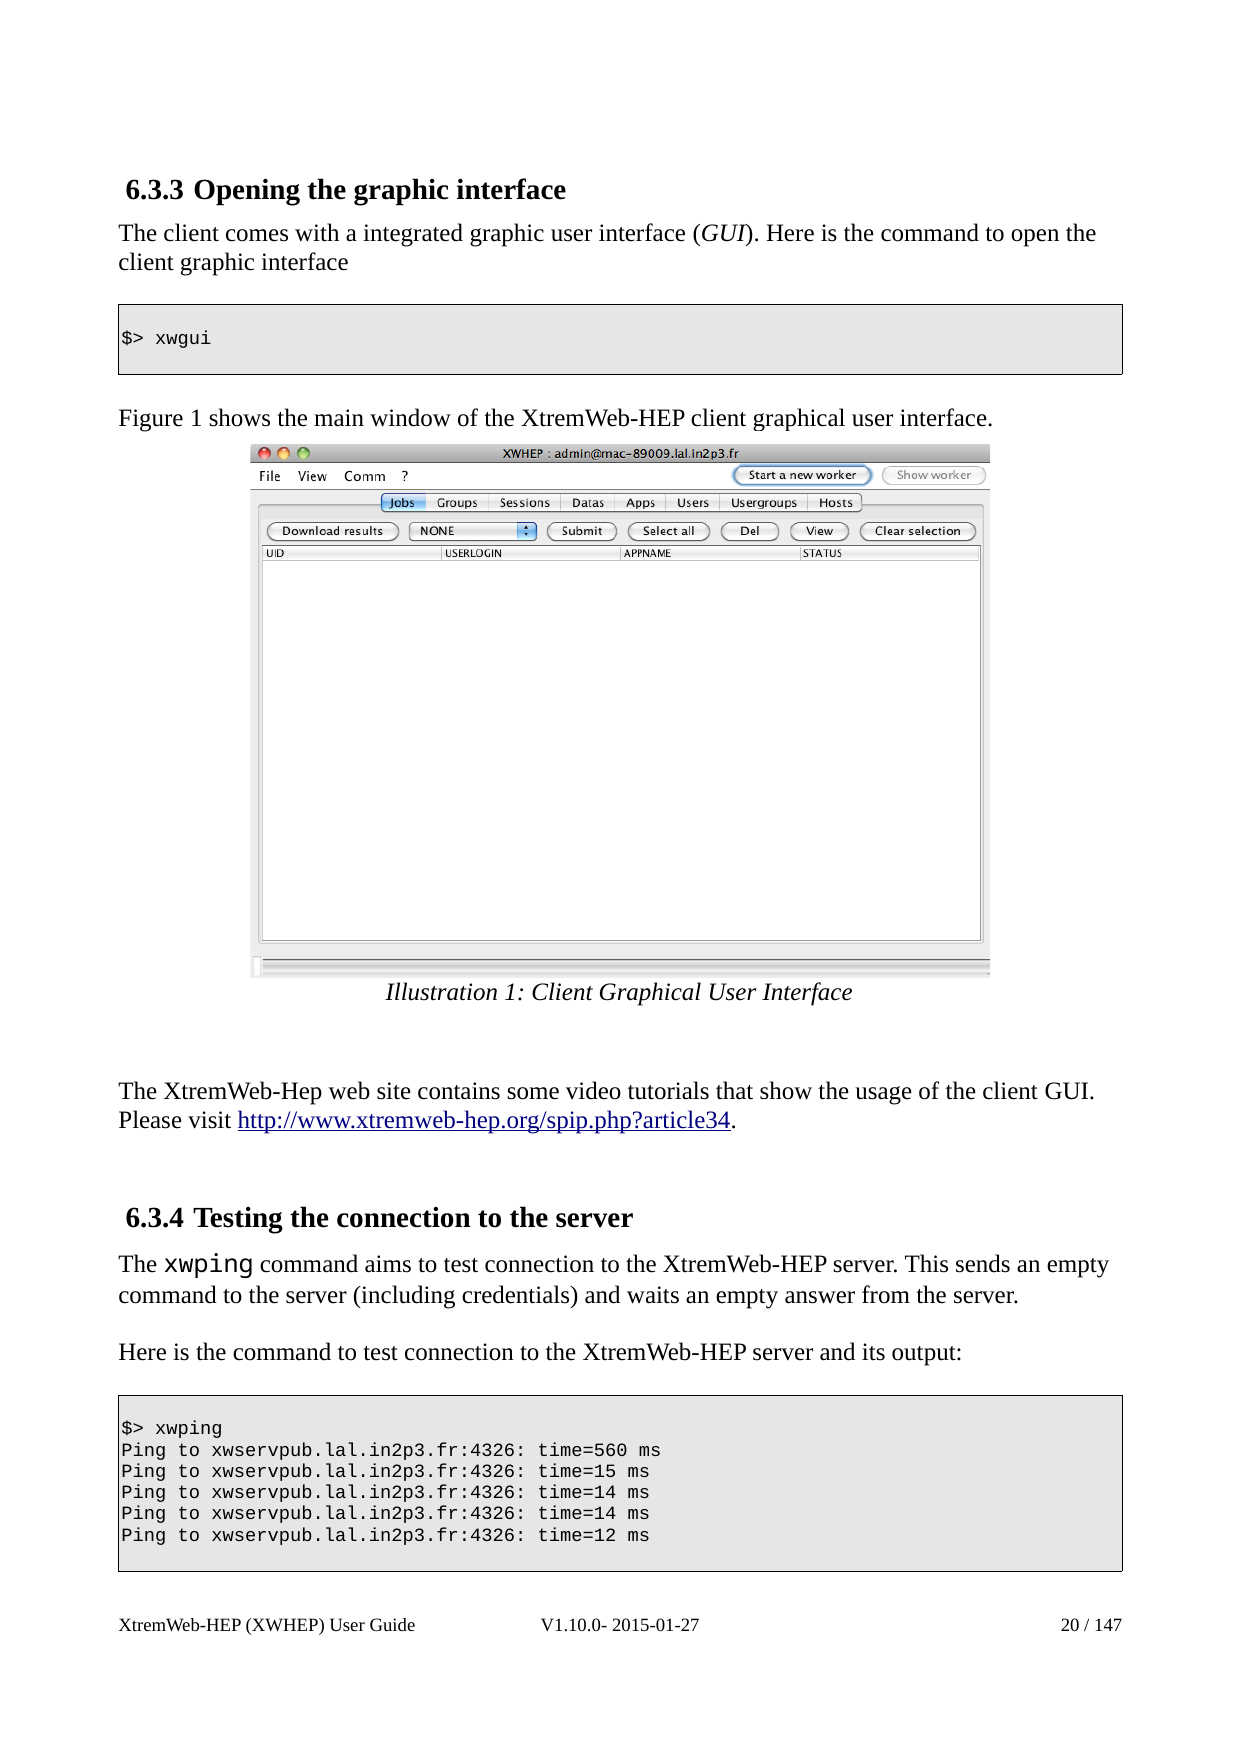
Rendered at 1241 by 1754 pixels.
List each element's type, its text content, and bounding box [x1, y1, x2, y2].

text The XtremWeb-Hep web site contains some video tutorials that show the usage of the client GUI. Please visit http://www.xtremweb-hep.org/spip.php?article34. [118, 1076, 1122, 1133]
text Ping to xwservpub.lal.in2p3.fr:4326: time=15 ms [119, 1458, 1122, 1480]
picture [250, 444, 991, 978]
text $> xwgui [119, 325, 1122, 347]
text Figure 1 shows the main window of the XtremWeb-HEP client graphical user interface. [118, 403, 1122, 431]
text Ping to xwservpub.lal.in2p3.fr:4326: time=12 ms [119, 1522, 1122, 1543]
text $> xwping [119, 1416, 1122, 1437]
text Ping to xwservpub.lal.in2p3.fr:4326: time=14 ms [119, 1501, 1122, 1522]
text Here is the command to test connection to the XtremWeb-HEP server and its output: [118, 1337, 1122, 1366]
text The xwping command aims to test connection to the XtremWeb-HEP server. This sends an empty command to the server (including credentials) and waits an empty answer from the server. [118, 1246, 1122, 1308]
text Ping to xwservpub.lal.in2p3.fr:4326: time=560 ms [119, 1437, 1122, 1458]
text Illustration 1: Client Graphical User Interface [250, 978, 990, 1006]
text The client comes with a integrated graphic user interface (GUI). Here is the command to open the client graphic interface [118, 218, 1122, 275]
subtitle Testing the connection to the server [118, 1200, 1122, 1233]
text Ping to xwservpub.lal.in2p3.fr:4326: time=14 ms [119, 1480, 1122, 1501]
subtitle Opening the graphic interface [118, 172, 1122, 205]
